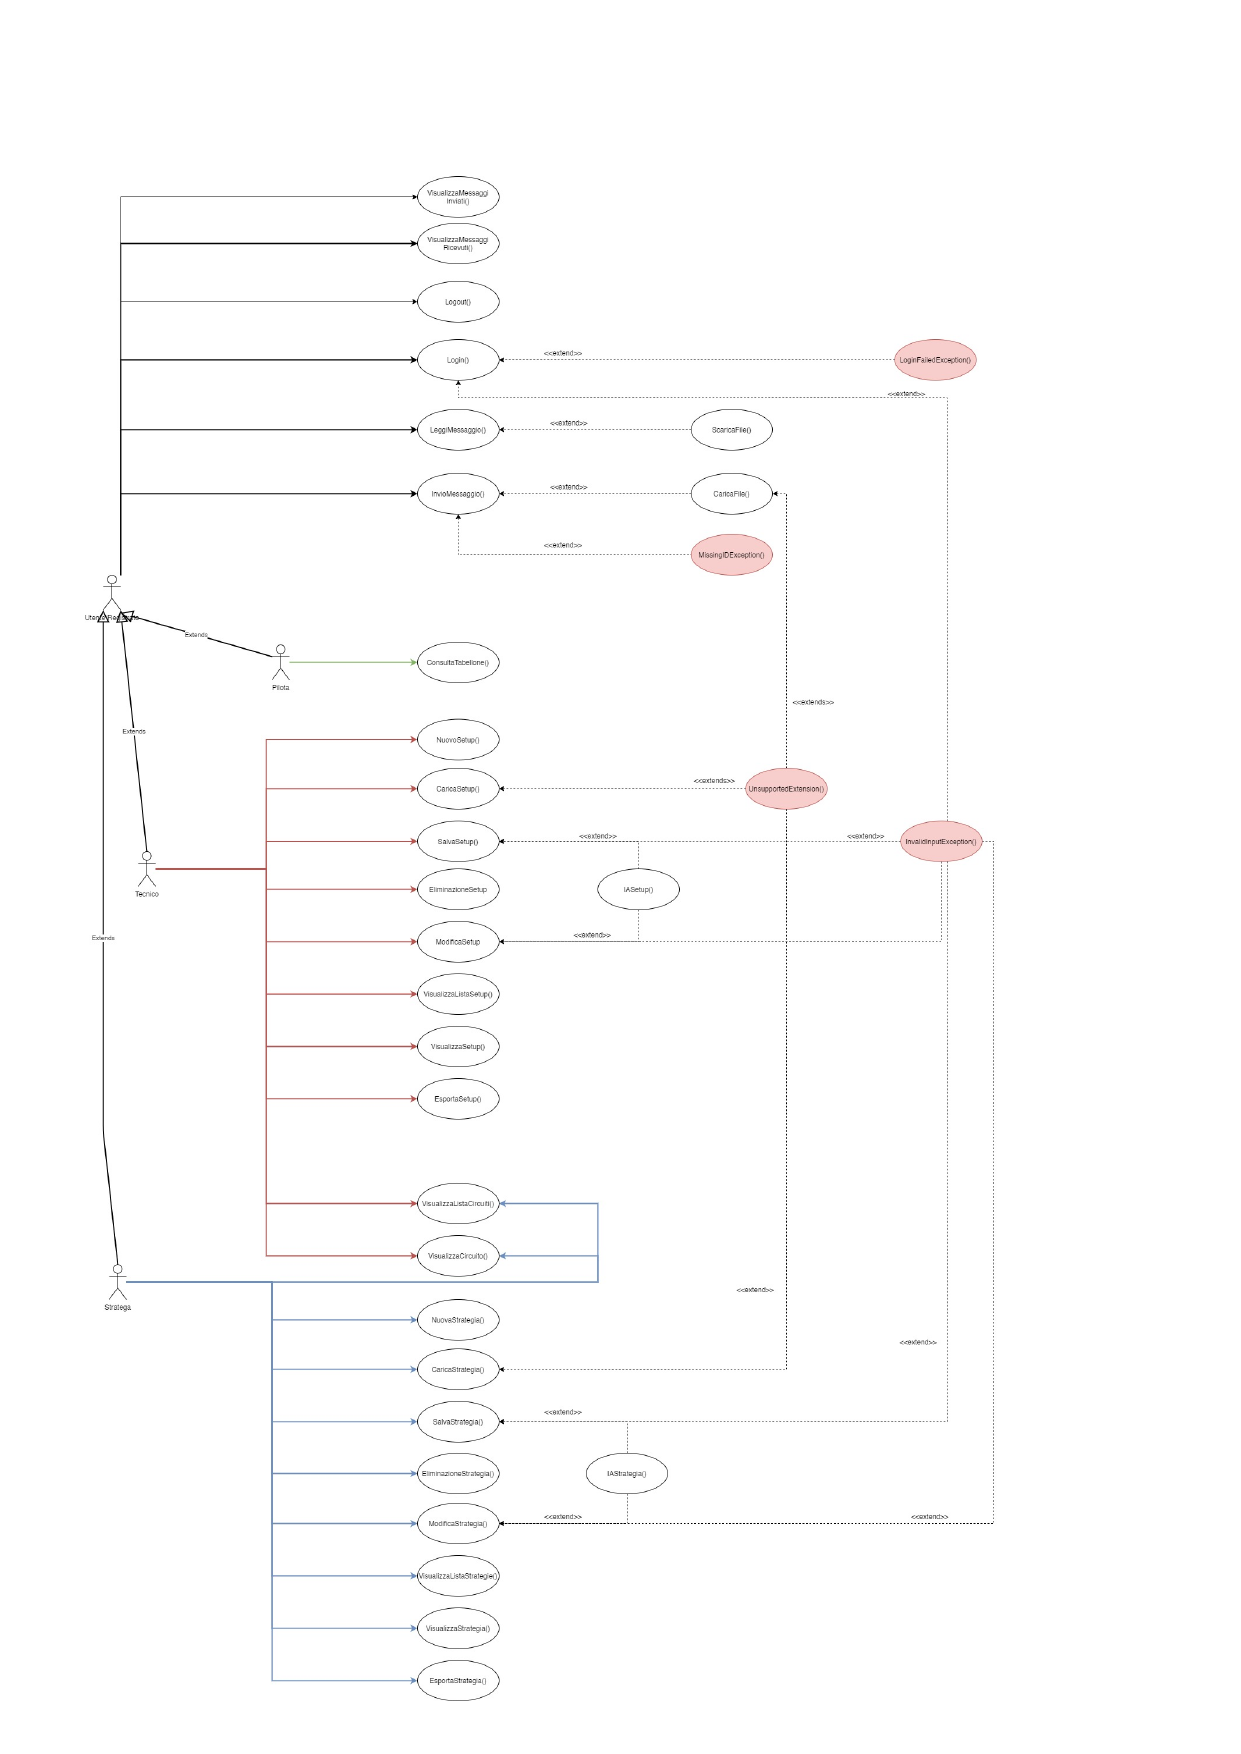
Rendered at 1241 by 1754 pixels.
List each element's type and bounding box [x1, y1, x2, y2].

picture [84, 176, 999, 1701]
